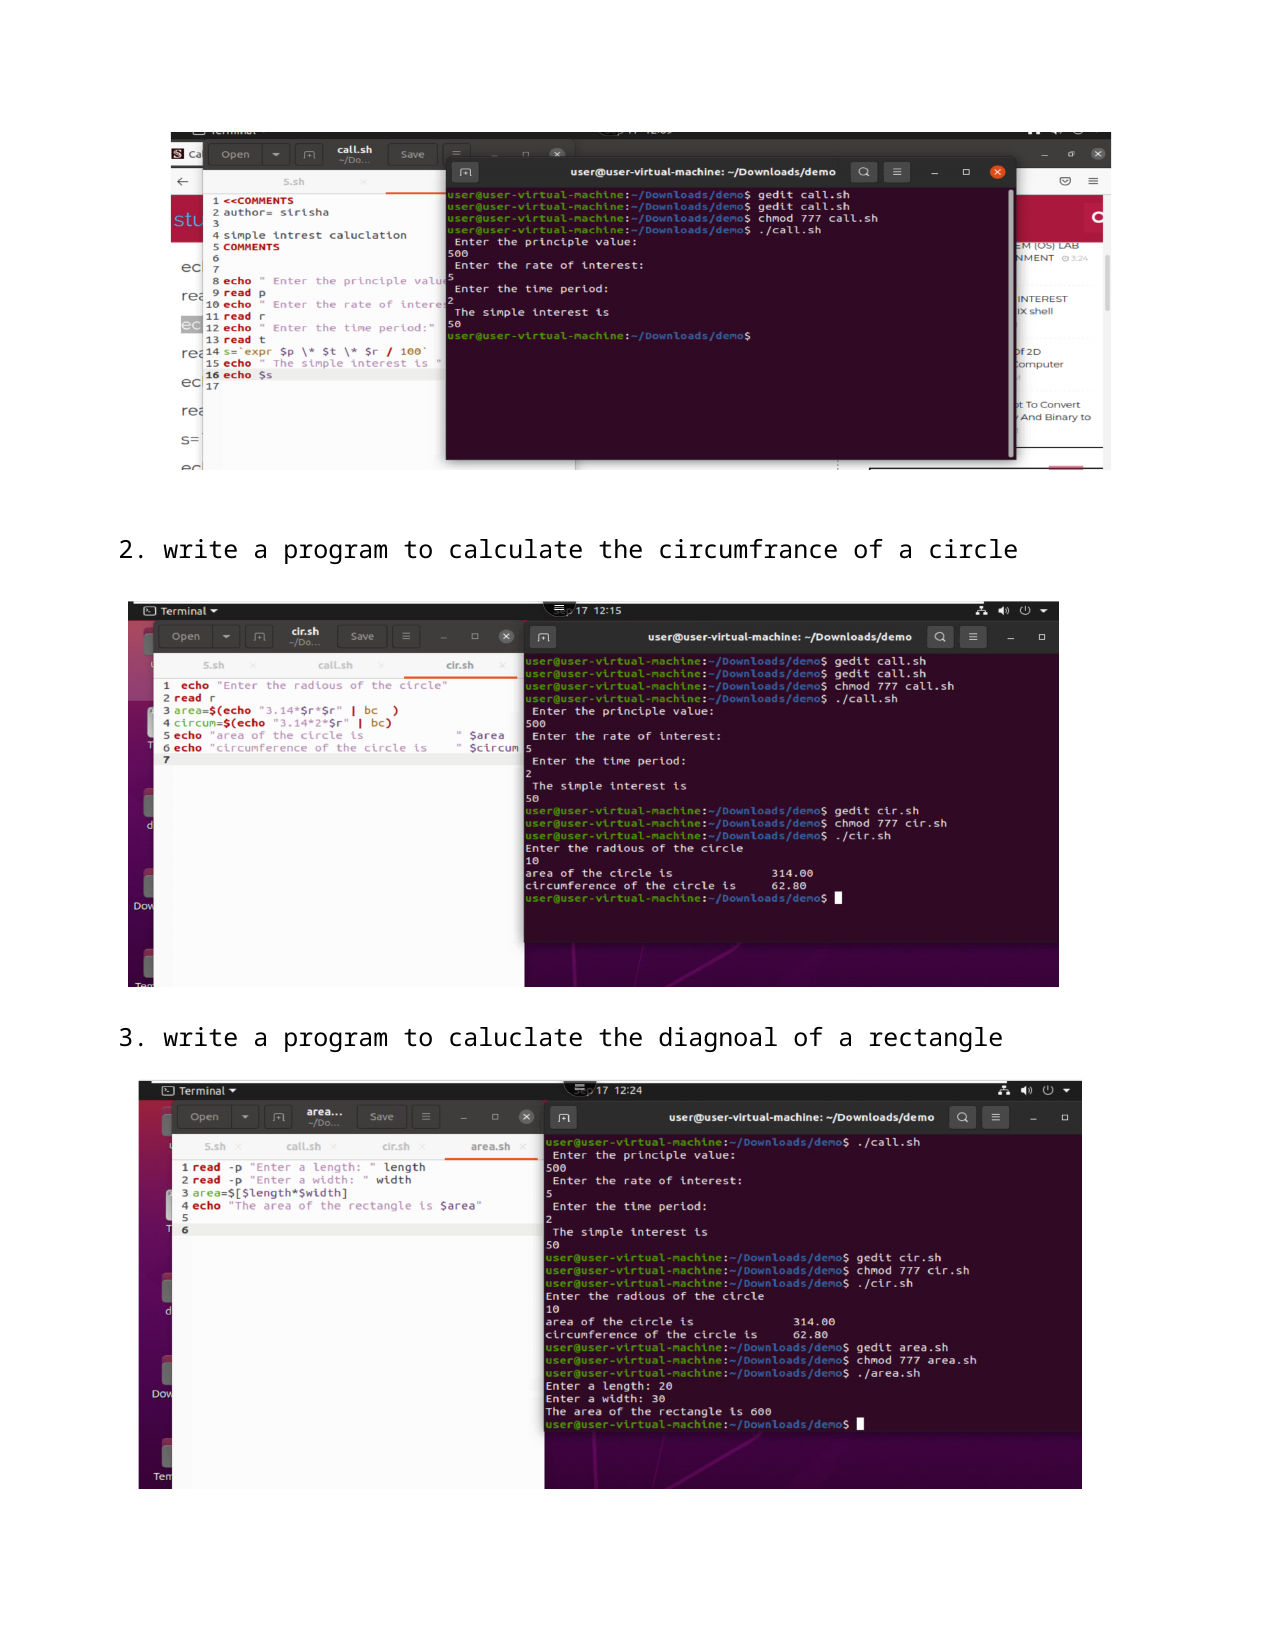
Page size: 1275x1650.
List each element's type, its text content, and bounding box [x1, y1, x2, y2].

picture [170, 132, 1112, 470]
text 2. write a program to calculate the circumfrance of a circle [118, 532, 1157, 566]
text 3. write a program to caluclate the diagnoal of a rectangle [118, 1020, 1157, 1054]
picture [138, 1079, 1082, 1489]
picture [128, 601, 1059, 987]
